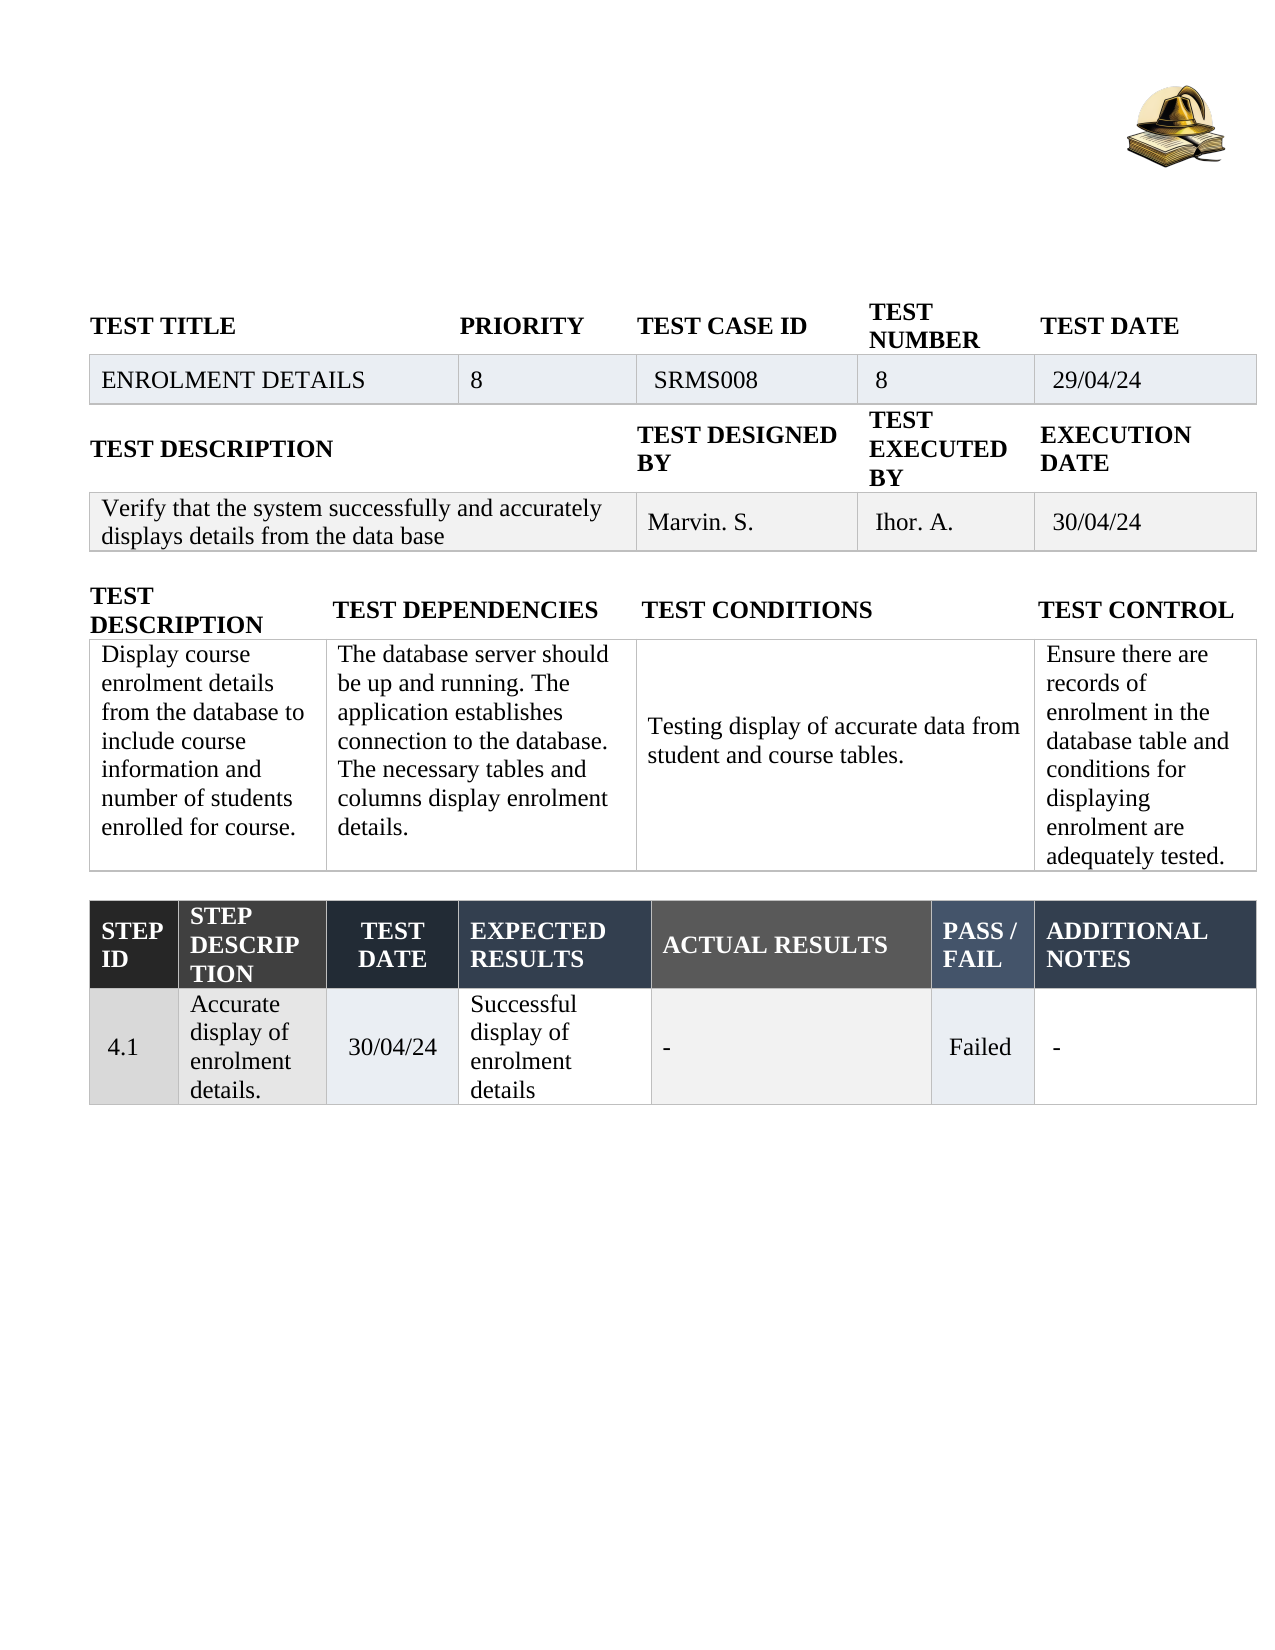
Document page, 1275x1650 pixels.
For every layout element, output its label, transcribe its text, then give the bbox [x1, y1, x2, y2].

table_cell Display course enrolment details from the database to include course information and number of students enrolled for course. [90, 640, 326, 869]
table_cell Ensure there are records of enrolment in the database table and conditions for displaying enrolment are adequately tested. [1035, 640, 1256, 869]
table_cell - [652, 989, 931, 1104]
table_cell TEST DEPENDENCIES [326, 581, 636, 638]
table_cell ACTUAL RESULTS [652, 901, 931, 988]
table_cell 30/04/24 [1035, 493, 1256, 550]
table_cell TEST EXECUTED BY [858, 405, 1035, 492]
table_cell EXPECTED RESULTS [459, 901, 651, 988]
table_cell [90, 552, 1256, 581]
table_cell 8 [459, 355, 636, 403]
table_header TEST CASE ID [636, 297, 858, 354]
table_cell 8 [858, 355, 1034, 403]
table_cell The database server should be up and running. The application establishes connection to the database. The necessary tables and columns display enrolment details. [327, 640, 636, 869]
table_cell TEST CONDITIONS [636, 581, 1035, 638]
table_cell 30/04/24 [327, 989, 458, 1104]
table_cell Marvin. S. [637, 493, 857, 550]
table_cell TEST CONTROL [1035, 581, 1256, 638]
table_cell Successful display of enrolment details [459, 989, 651, 1104]
table_cell [90, 872, 1256, 900]
table_cell STEP ID [90, 901, 178, 988]
table_cell EXECUTION DATE [1035, 405, 1256, 492]
table_cell Accurate display of enrolment details. [179, 989, 326, 1104]
table_cell TEST DESCRIPTION [90, 405, 636, 492]
table_cell SRMS008 [637, 355, 857, 403]
table_cell Ihor. A. [858, 493, 1034, 550]
table_cell PASS / FAIL [932, 901, 1034, 988]
table_cell ADDITIONAL NOTES [1035, 901, 1256, 988]
table_cell TEST DATE [327, 901, 458, 988]
table_cell TEST DESCRIPTION [90, 581, 326, 638]
table_cell STEP DESCRIPTION [179, 901, 326, 988]
table_header TEST TITLE [90, 297, 459, 354]
table_header TEST NUMBER [858, 297, 1035, 354]
table_cell - [1035, 989, 1256, 1104]
table_cell ENROLMENT DETAILS [90, 355, 458, 403]
table_cell Testing display of accurate data from student and course tables. [637, 640, 1034, 869]
table_cell 29/04/24 [1035, 355, 1256, 403]
table_cell Verify that the system successfully and accurately displays details from the data base [90, 493, 636, 550]
table_header PRIORITY [459, 297, 636, 354]
table_header TEST DATE [1035, 297, 1256, 354]
table_cell TEST DESIGNED BY [636, 405, 858, 492]
table_cell Failed [932, 989, 1034, 1104]
table_cell 4.1 [90, 989, 178, 1104]
